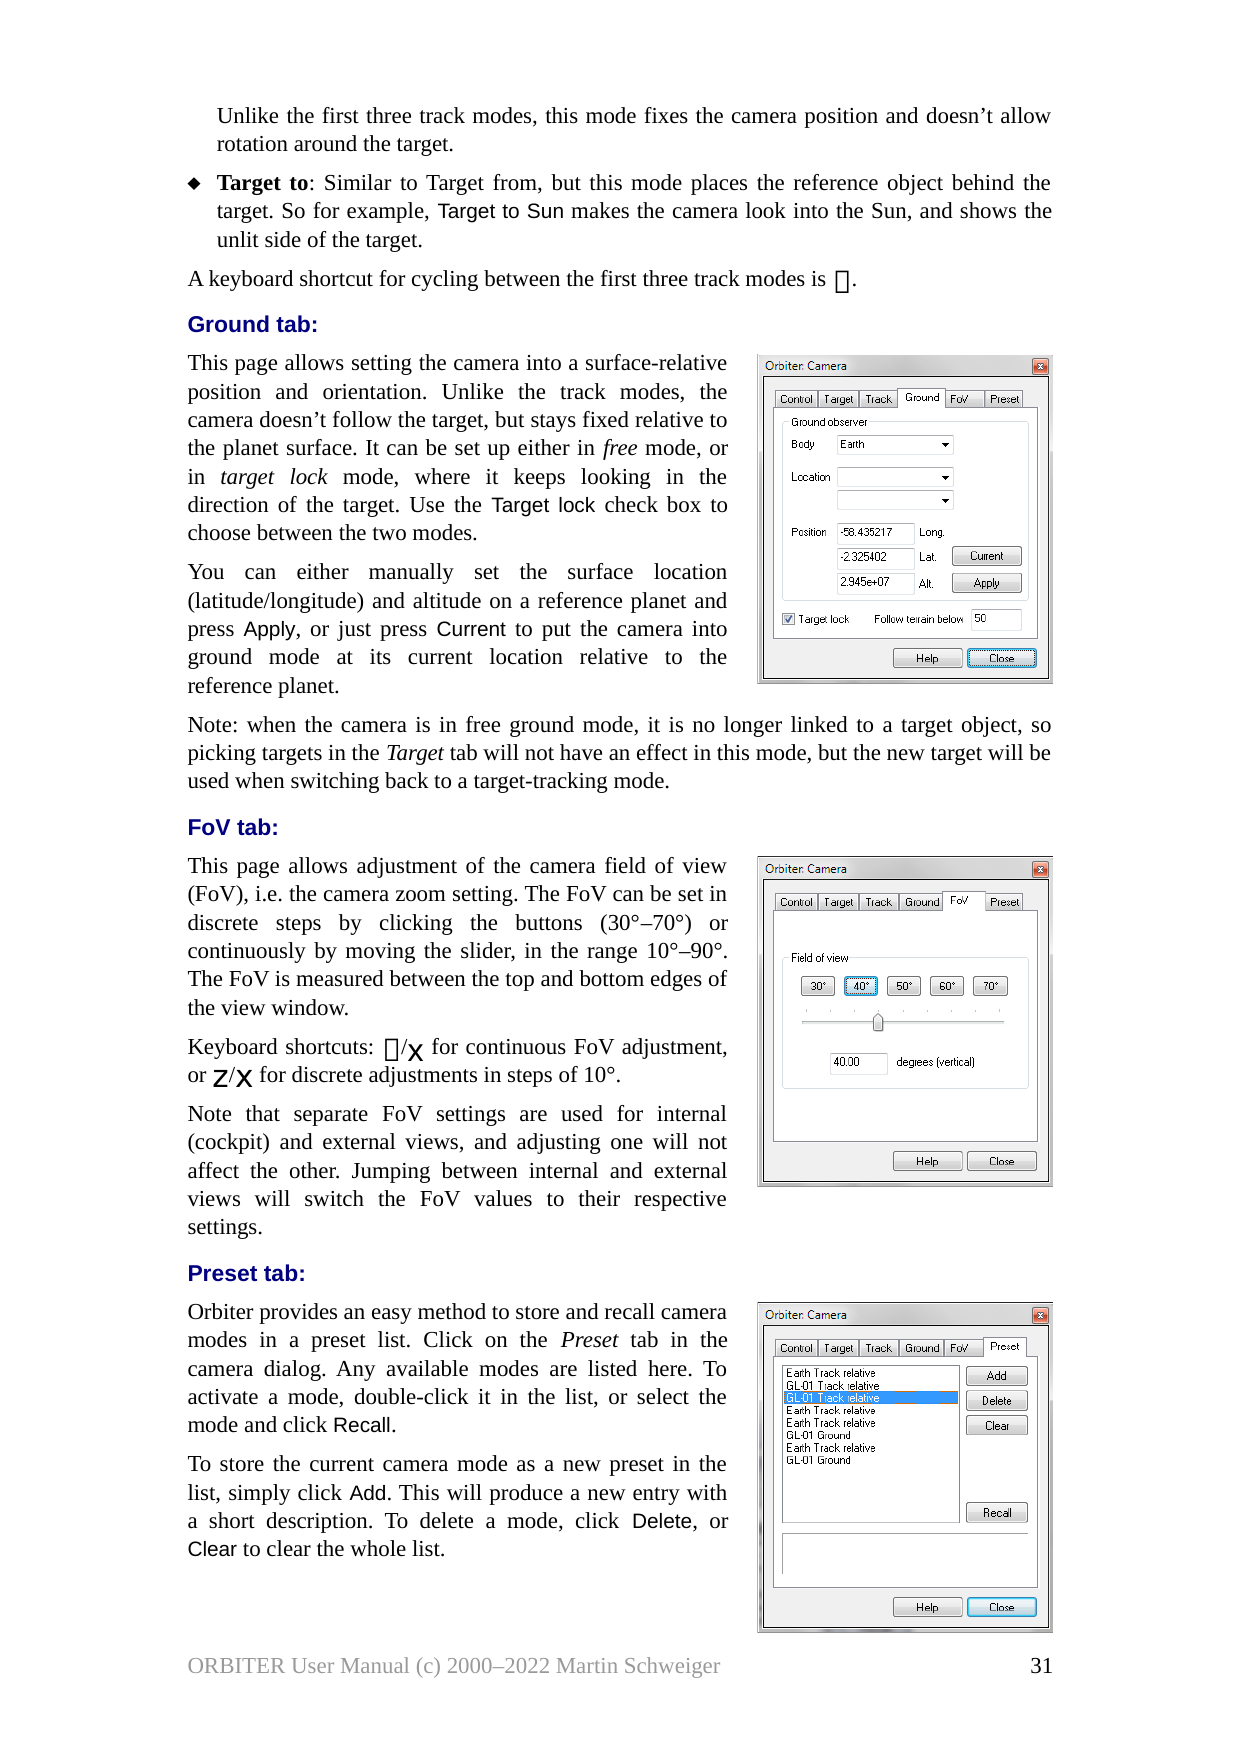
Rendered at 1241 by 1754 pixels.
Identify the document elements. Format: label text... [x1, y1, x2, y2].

picture [757, 856, 1053, 1187]
picture [757, 354, 1053, 684]
subtitle Ground tab: [187, 311, 1053, 337]
text You can either manually set the surface location (latitude/longitude) and altitude on a reference planet and press Apply, or just press Current to put the camera into ground mode at its current location relative to the reference planet. [187, 557, 1053, 699]
picture [757, 1302, 1053, 1633]
text Orbiter provides an easy method to store and recall camera modes in a preset list. Click on the Preset tab in the camera dialog. Any available modes are listed here. To activate a mode, double-click it in the list, or select the mode and click Recall. [187, 1297, 1053, 1438]
text This page allows setting the camera into a surface-relative position and orientation. Unlike the track modes, the camera doesn’t follow the target, but stays fixed relative to the planet surface. It can be set up either in free mode, or in target lock mode, where it keeps looking in the direction of the target. Use the Target lock check box to choose between the two modes. [187, 348, 1053, 546]
subtitle Preset tab: [187, 1260, 1053, 1286]
list Unlike the first three track modes, this mode fixes the camera position and doesn’t allow rotation around the target. [187, 100, 1053, 157]
list Target to: Similar to Target from, but this mode places the reference object behind the target. So for example, Target to Sun makes the camera look into the Sun, and shows the unlit side of the target. [187, 168, 1053, 253]
text Note that separate FoV settings are used for internal (cockpit) and external views, and adjusting one will not affect the other. Jumping between internal and external views will switch the FoV values to their respective settings. [187, 1099, 1053, 1240]
text This page allows adjustment of the camera field of view (FoV), i.e. the camera zoom setting. The FoV can be set in discrete steps by clicking the buttons (30°–70°) or continuously by moving the slider, in the range 10°–90°. The FoV is measured between the top and bottom edges of the view window. [187, 851, 1053, 1021]
subtitle FoV tab: [187, 814, 1053, 840]
text Note: when the camera is in free ground mode, it is no longer linked to a target object, so picking targets in the Target tab will not have an effect in this mode, but the new target will be used when switching back to a target-tracking mode. [187, 709, 1053, 794]
text Keyboard shortcuts: /x for continuous FoV adjustment, or z/x for discrete adjustments in steps of 10°. [187, 1031, 757, 1088]
text A keyboard shortcut for cycling between the first three track modes is . [187, 263, 1053, 292]
text To store the current camera mode as a new preset in the list, simply click Add. This will produce a new entry with a short description. To delete a mode, click Delete, or Clear to clear the whole list. [187, 1449, 757, 1562]
